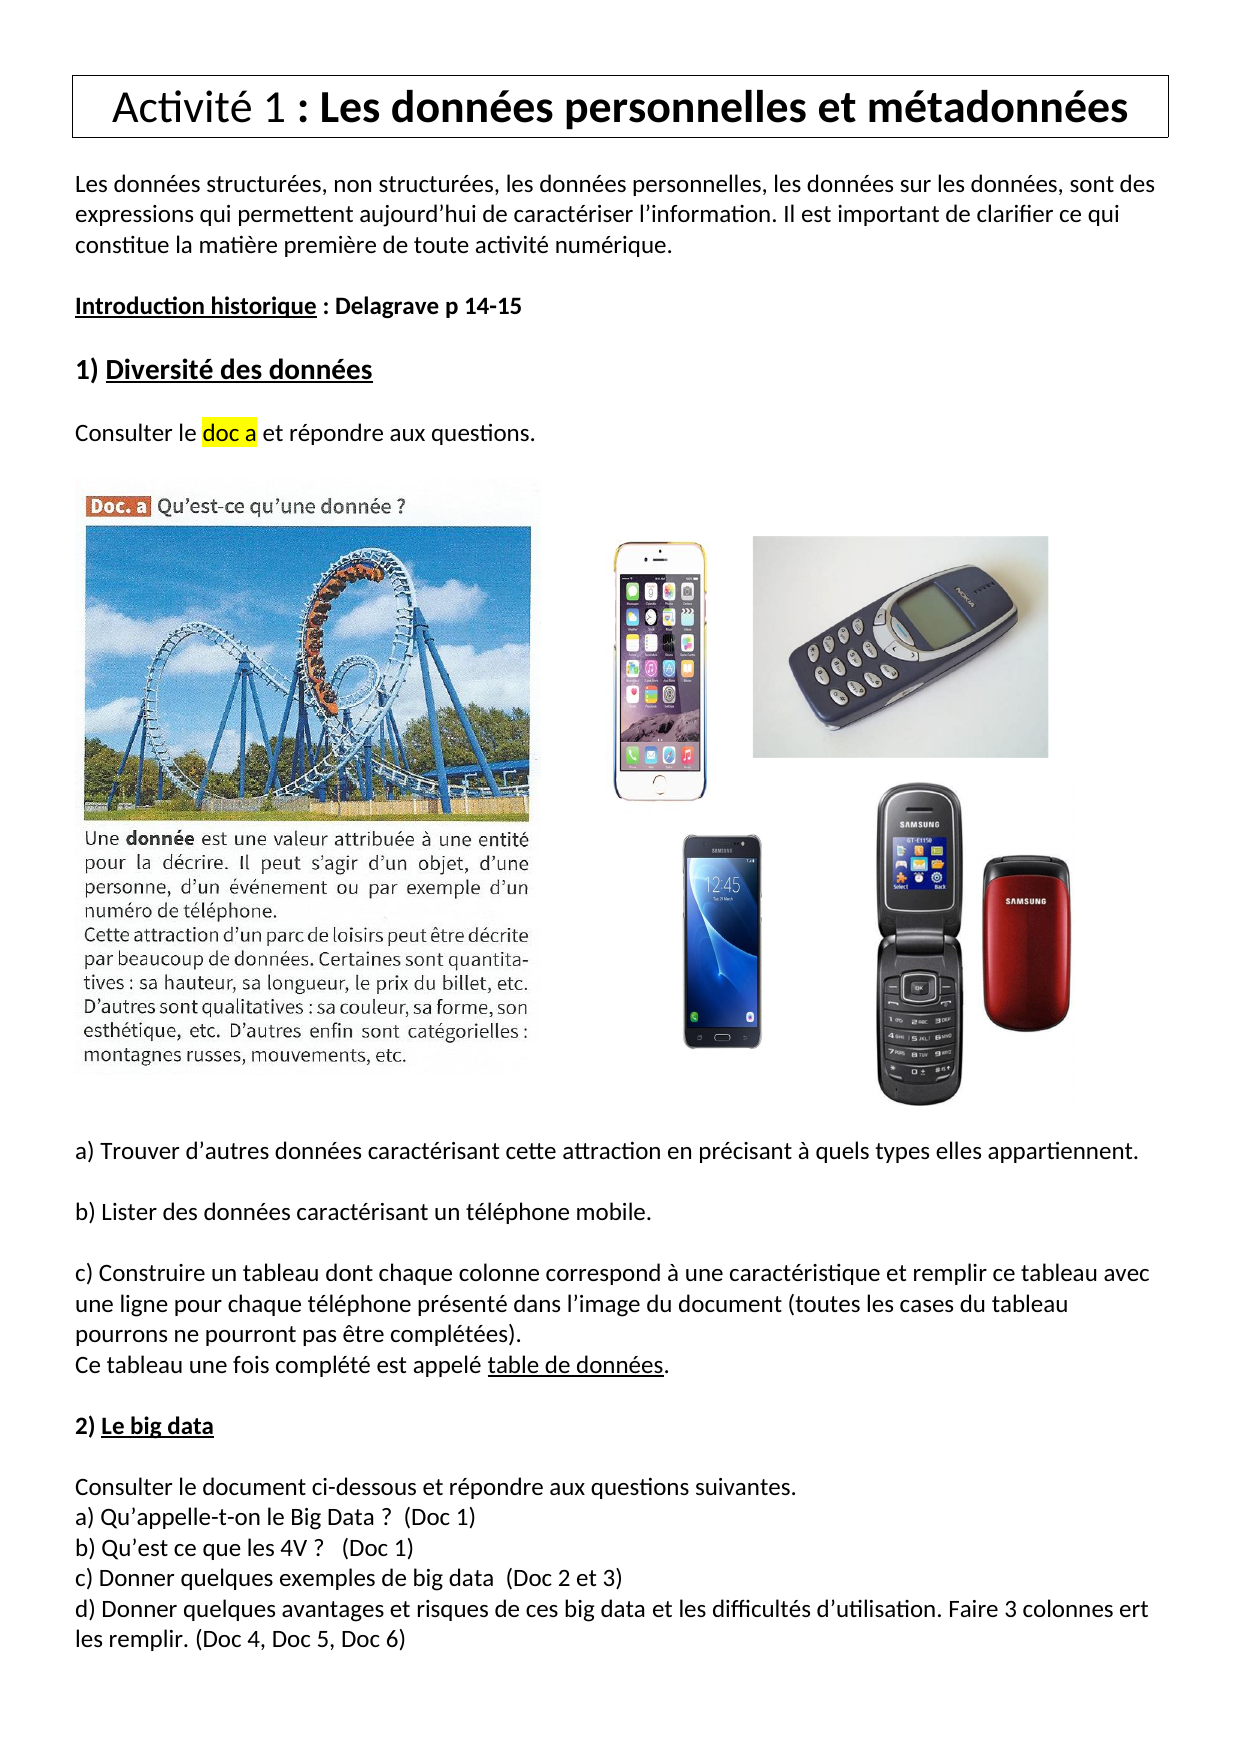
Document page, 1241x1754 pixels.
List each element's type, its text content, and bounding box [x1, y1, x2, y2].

text a) Trouver d’autres données caractérisant cette attraction en précisant à quels types elles appartiennent. [75, 1135, 1165, 1166]
text b) Lister des données caractérisant un téléphone mobile. [75, 1196, 1165, 1227]
text c) Construire un tableau dont chaque colonne correspond à une caractéristique et remplir ce tableau avec une ligne pour chaque téléphone présenté dans l’image du document (toutes les cases du tableau pourrons ne pourront pas être complétées). [75, 1257, 1165, 1349]
text b) Qu’est ce que les 4V ? (Doc 1) [75, 1532, 1165, 1563]
text 2) Le big data [75, 1410, 1165, 1441]
picture [871, 781, 1076, 1106]
text Consulter le document ci-dessous et répondre aux questions suivantes. [75, 1471, 1165, 1502]
picture [572, 528, 1049, 815]
text Introduction historique : Delagrave p 14-15 [75, 290, 1165, 320]
text Activité 1 : Les données personnelles et métadonnées [73, 76, 1168, 137]
text a) Qu’appelle-t-on le Big Data ? (Doc 1) [75, 1502, 1165, 1532]
text d) Donner quelques avantages et risques de ces big data et les difficultés d’utilisation. Faire 3 colonnes ert les remplir. (Doc 4, Doc 5, Doc 6) [75, 1593, 1165, 1654]
picture [75, 478, 541, 1075]
picture [649, 826, 799, 1061]
text Ce tableau une fois complété est appelé table de données. [75, 1349, 1165, 1379]
text 1) Diversité des données [75, 351, 1165, 386]
text Consulter le doc a et répondre aux questions. [75, 417, 1165, 447]
text Les données structurées, non structurées, les données personnelles, les données sur les données, sont des expressions qui permettent aujourd’hui de caractériser l’information. Il est important de clarifier ce qui constitue la matière première de toute activité numérique. [75, 168, 1165, 259]
text c) Donner quelques exemples de big data (Doc 2 et 3) [75, 1563, 1165, 1593]
